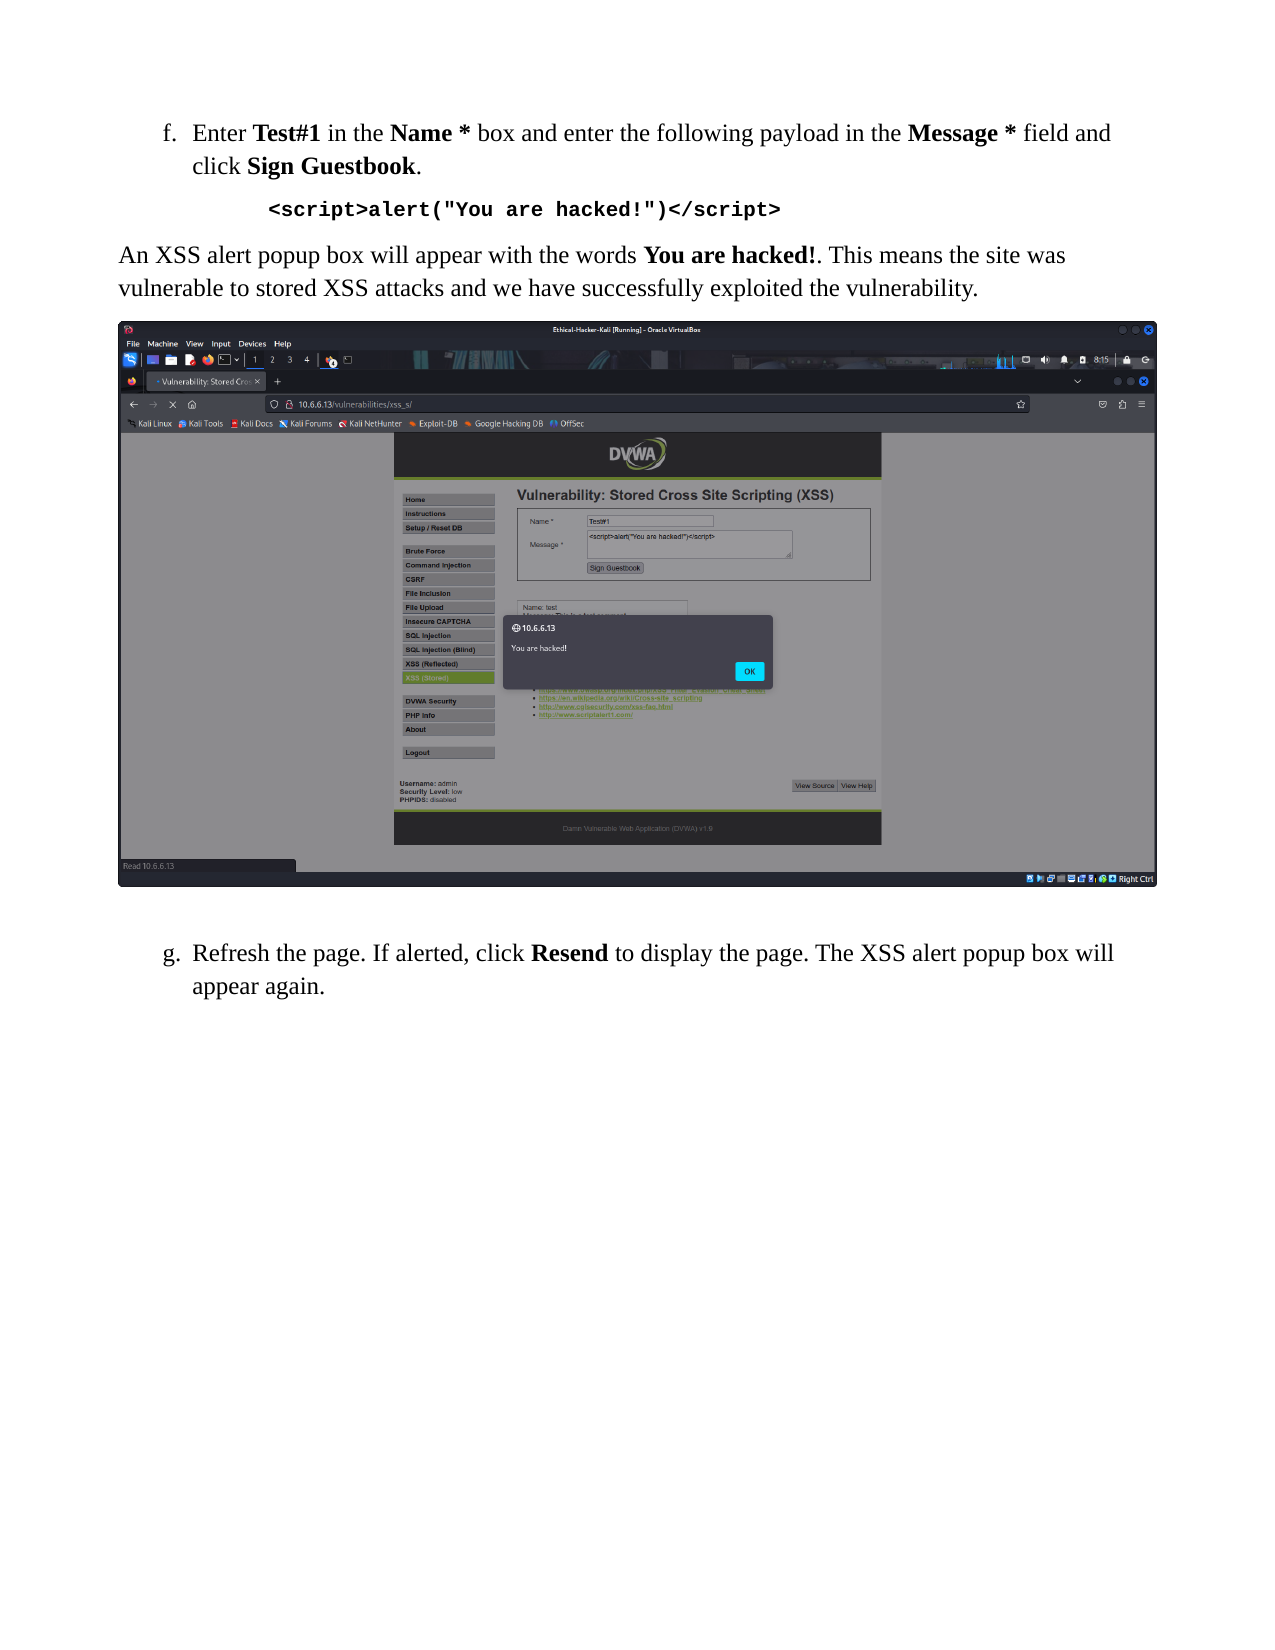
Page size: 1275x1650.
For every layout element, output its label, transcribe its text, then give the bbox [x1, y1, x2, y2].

text <script>alert("You are hacked!")</script> [268, 199, 1157, 222]
picture [118, 321, 1157, 887]
list Enter Test#1 in the Name * box and enter the following payload in the Message * field and click Sign Guestbook. [162, 118, 1157, 180]
list Refresh the page. If alerted, click Resend to display the page. The XSS alert popup box will appear again. [162, 938, 1157, 1000]
text An XSS alert popup box will appear with the words You are hacked!. This means the site was vulnerable to stored XSS attacks and we have successfully exploited the vulnerability. [118, 241, 1157, 302]
